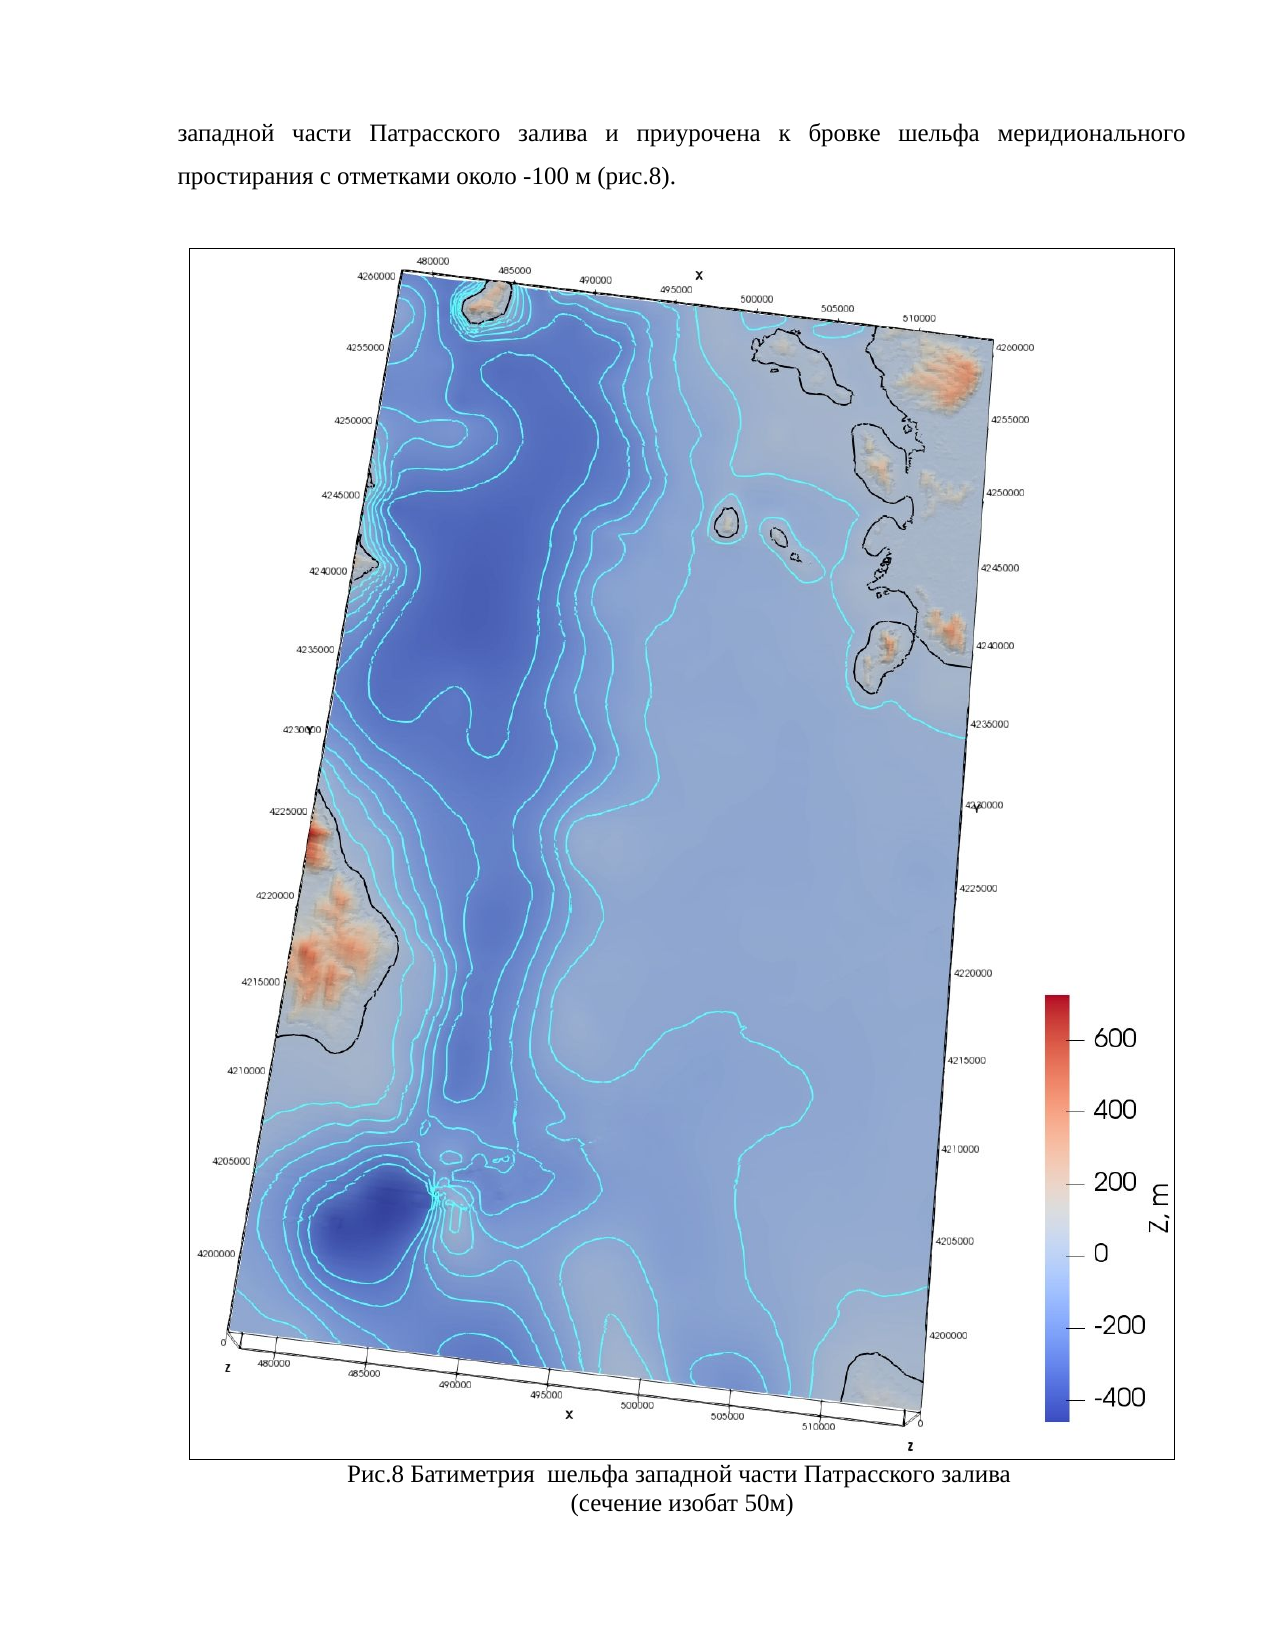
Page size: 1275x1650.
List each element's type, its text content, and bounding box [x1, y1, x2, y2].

picture [192, 250, 1172, 1456]
text западной части Патрасского залива и приурочена к бровке шельфа меридионального простирания с отметками около -100 м (рис.8). [177, 118, 1186, 190]
text Рис.8 Батиметрия шельфа западной части Патрасского залива [177, 247, 1186, 1488]
text (сечение изобат 50м) [177, 1488, 1186, 1517]
